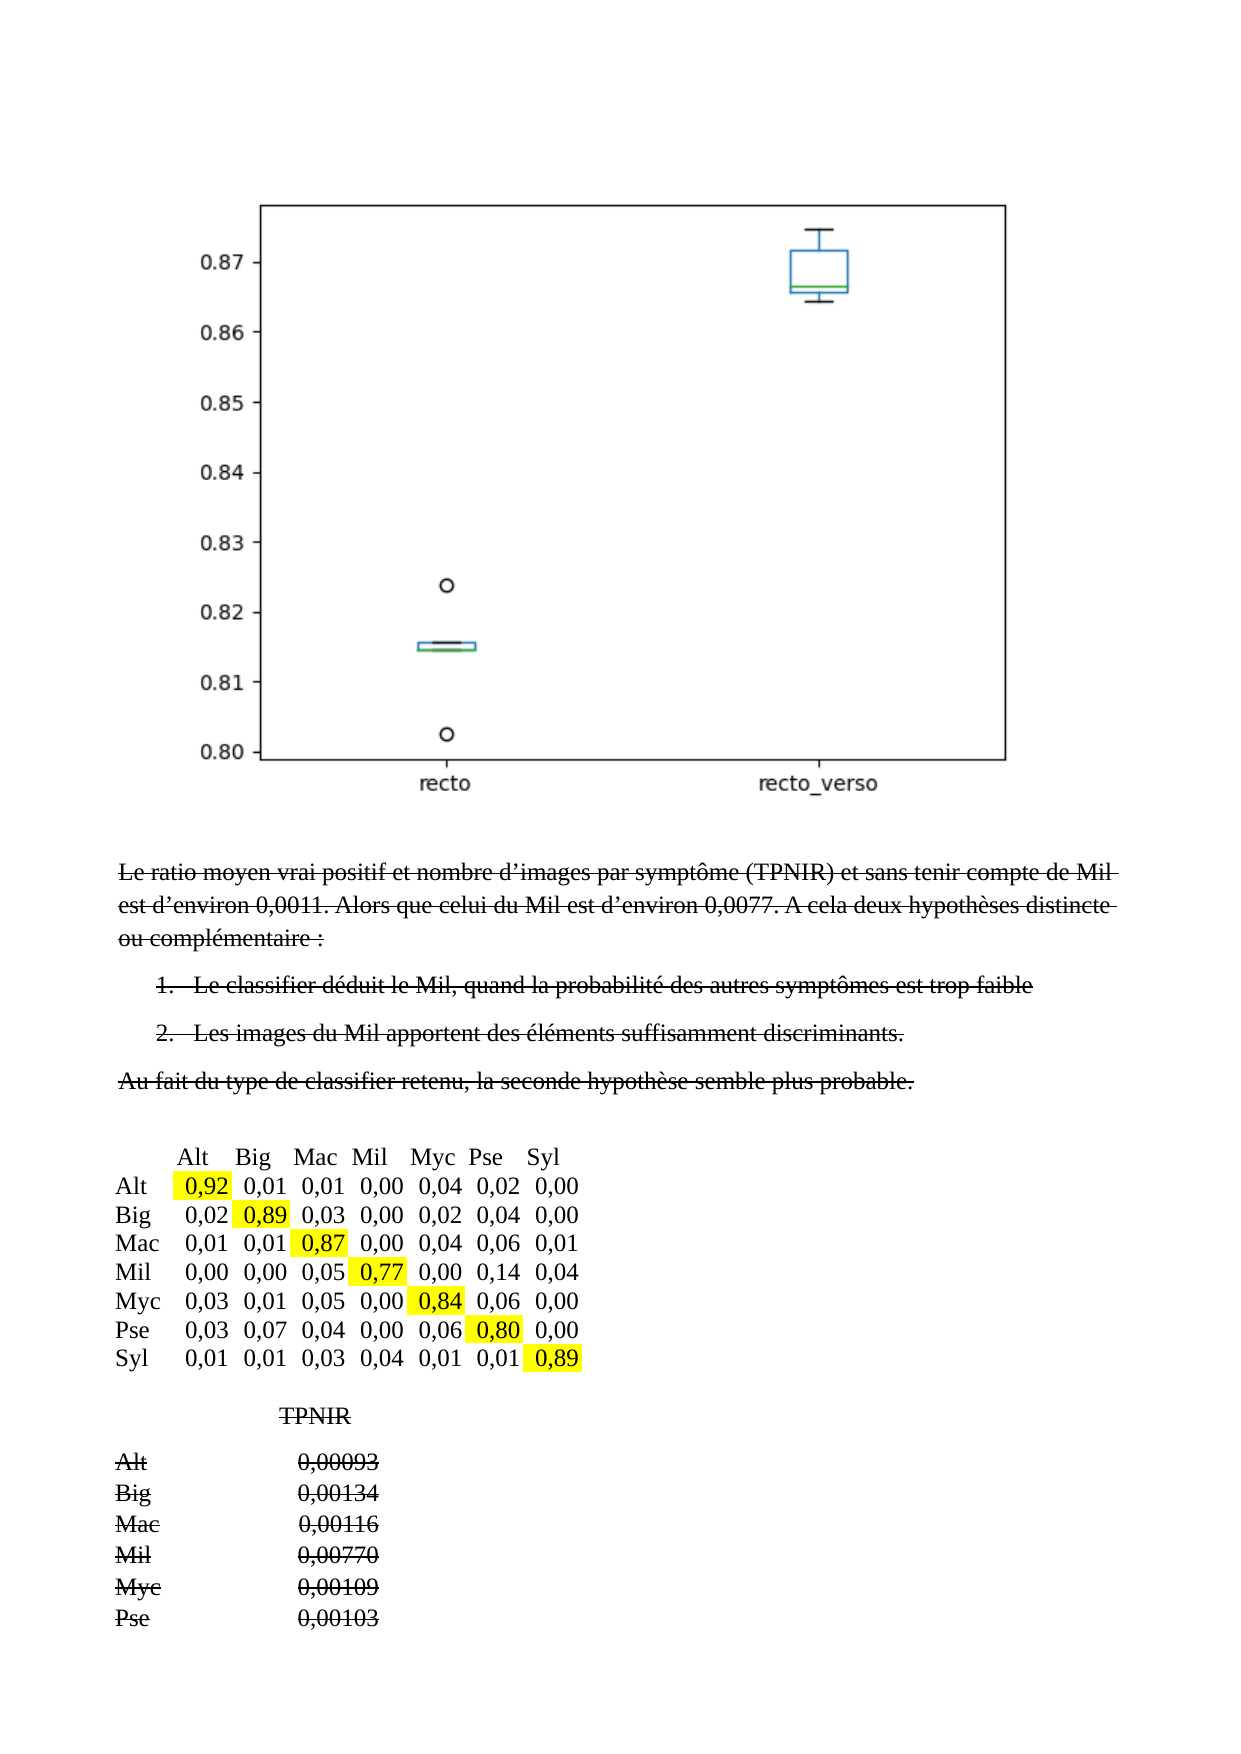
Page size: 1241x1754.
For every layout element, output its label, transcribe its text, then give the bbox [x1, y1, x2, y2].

table_cell Mil [112, 1538, 248, 1569]
table_cell Alt [112, 1444, 248, 1476]
table_cell 0,01 [232, 1171, 290, 1200]
table_cell 0,92 [173, 1171, 232, 1200]
table_cell 0,01 [523, 1229, 582, 1257]
table_header [112, 1401, 248, 1444]
table_cell 0,05 [290, 1257, 348, 1286]
table_cell 0,00 [232, 1257, 290, 1286]
table_cell 0,03 [290, 1344, 348, 1372]
table_cell 0,04 [407, 1171, 465, 1200]
table_header Big [232, 1142, 290, 1171]
table_cell 0,00770 [248, 1538, 382, 1569]
table_cell 0,06 [465, 1286, 523, 1315]
table_cell 0,80 [465, 1315, 523, 1343]
table_cell Myc [112, 1569, 248, 1601]
table_cell Syl [112, 1344, 173, 1372]
table_cell Pse [112, 1315, 173, 1343]
table_cell 0,04 [523, 1257, 582, 1286]
table_cell 0,00 [173, 1257, 232, 1286]
table_cell 0,01 [465, 1344, 523, 1372]
table_cell 0,00093 [248, 1444, 382, 1476]
table_cell 0,77 [348, 1257, 407, 1286]
table_cell 0,07 [232, 1315, 290, 1343]
table_cell 0,03 [173, 1286, 232, 1315]
list Le classifier déduit le Mil, quand la probabilité des autres symptômes est trop faible [156, 971, 1122, 999]
table_header TPNIR [248, 1401, 382, 1444]
table_cell 0,00 [348, 1171, 407, 1200]
table_cell 0,00 [523, 1286, 582, 1315]
list Les images du Mil apportent des éléments suffisamment discriminants. [156, 1018, 1122, 1047]
table_cell 0,05 [290, 1286, 348, 1315]
table_cell 0,00 [523, 1171, 582, 1200]
table_cell 0,02 [173, 1200, 232, 1228]
table_cell 0,01 [407, 1344, 465, 1372]
table_cell 0,00 [348, 1286, 407, 1315]
table_cell 0,89 [523, 1344, 582, 1372]
text Le ratio moyen vrai positif et nombre d’images par symptôme (TPNIR) et sans tenir compte de Mil est d’environ 0,0011. Alors que celui du Mil est d’environ 0,0077. A cela deux hypothèses distincte ou complémentaire : [118, 857, 1122, 952]
table_cell Mil [112, 1257, 173, 1286]
table_cell Pse [112, 1601, 248, 1632]
table_cell 0,06 [407, 1315, 465, 1343]
table_cell 0,89 [232, 1200, 290, 1228]
table_cell 0,01 [173, 1344, 232, 1372]
table_cell 0,01 [232, 1344, 290, 1372]
table_cell 0,00 [348, 1200, 407, 1228]
table_cell 0,87 [290, 1229, 348, 1257]
table_cell 0,00134 [248, 1476, 382, 1507]
table_cell 0,04 [348, 1344, 407, 1372]
table_cell 0,00 [348, 1229, 407, 1257]
table_cell 0,00 [523, 1200, 582, 1228]
table_cell 0,01 [173, 1229, 232, 1257]
table_cell 0,00 [523, 1315, 582, 1343]
table_cell Mac [112, 1507, 248, 1538]
table_header Syl [523, 1142, 582, 1171]
table_cell 0,03 [173, 1315, 232, 1343]
table_cell 0,14 [465, 1257, 523, 1286]
table_cell 0,04 [407, 1229, 465, 1257]
table_cell 0,01 [232, 1229, 290, 1257]
table_cell 0,01 [232, 1286, 290, 1315]
table_cell 0,00 [348, 1315, 407, 1343]
table_cell Myc [112, 1286, 173, 1315]
text Au fait du type de classifier retenu, la seconde hypothèse semble plus probable. [118, 1066, 1122, 1094]
table_cell Big [112, 1200, 173, 1228]
table_cell Alt [112, 1171, 173, 1200]
table_cell 0,04 [290, 1315, 348, 1343]
table_header Myc [407, 1142, 465, 1171]
table_cell Big [112, 1476, 248, 1507]
table_header Pse [465, 1142, 523, 1171]
picture [140, 118, 1100, 839]
table_header [112, 1142, 173, 1171]
table_cell Mac [112, 1229, 173, 1257]
table_cell 0,02 [465, 1171, 523, 1200]
table_cell 0,00109 [248, 1569, 382, 1601]
table_cell 0,00 [407, 1257, 465, 1286]
table_header Mil [348, 1142, 407, 1171]
table_cell 0,06 [465, 1229, 523, 1257]
table_cell 0,00116 [248, 1507, 382, 1538]
table_header Mac [290, 1142, 348, 1171]
table_cell 0,04 [465, 1200, 523, 1228]
table_cell 0,02 [407, 1200, 465, 1228]
table_cell 0,03 [290, 1200, 348, 1228]
table_cell 0,01 [290, 1171, 348, 1200]
table_header Alt [173, 1142, 232, 1171]
table_cell 0,00103 [248, 1601, 382, 1632]
table_cell 0,84 [407, 1286, 465, 1315]
